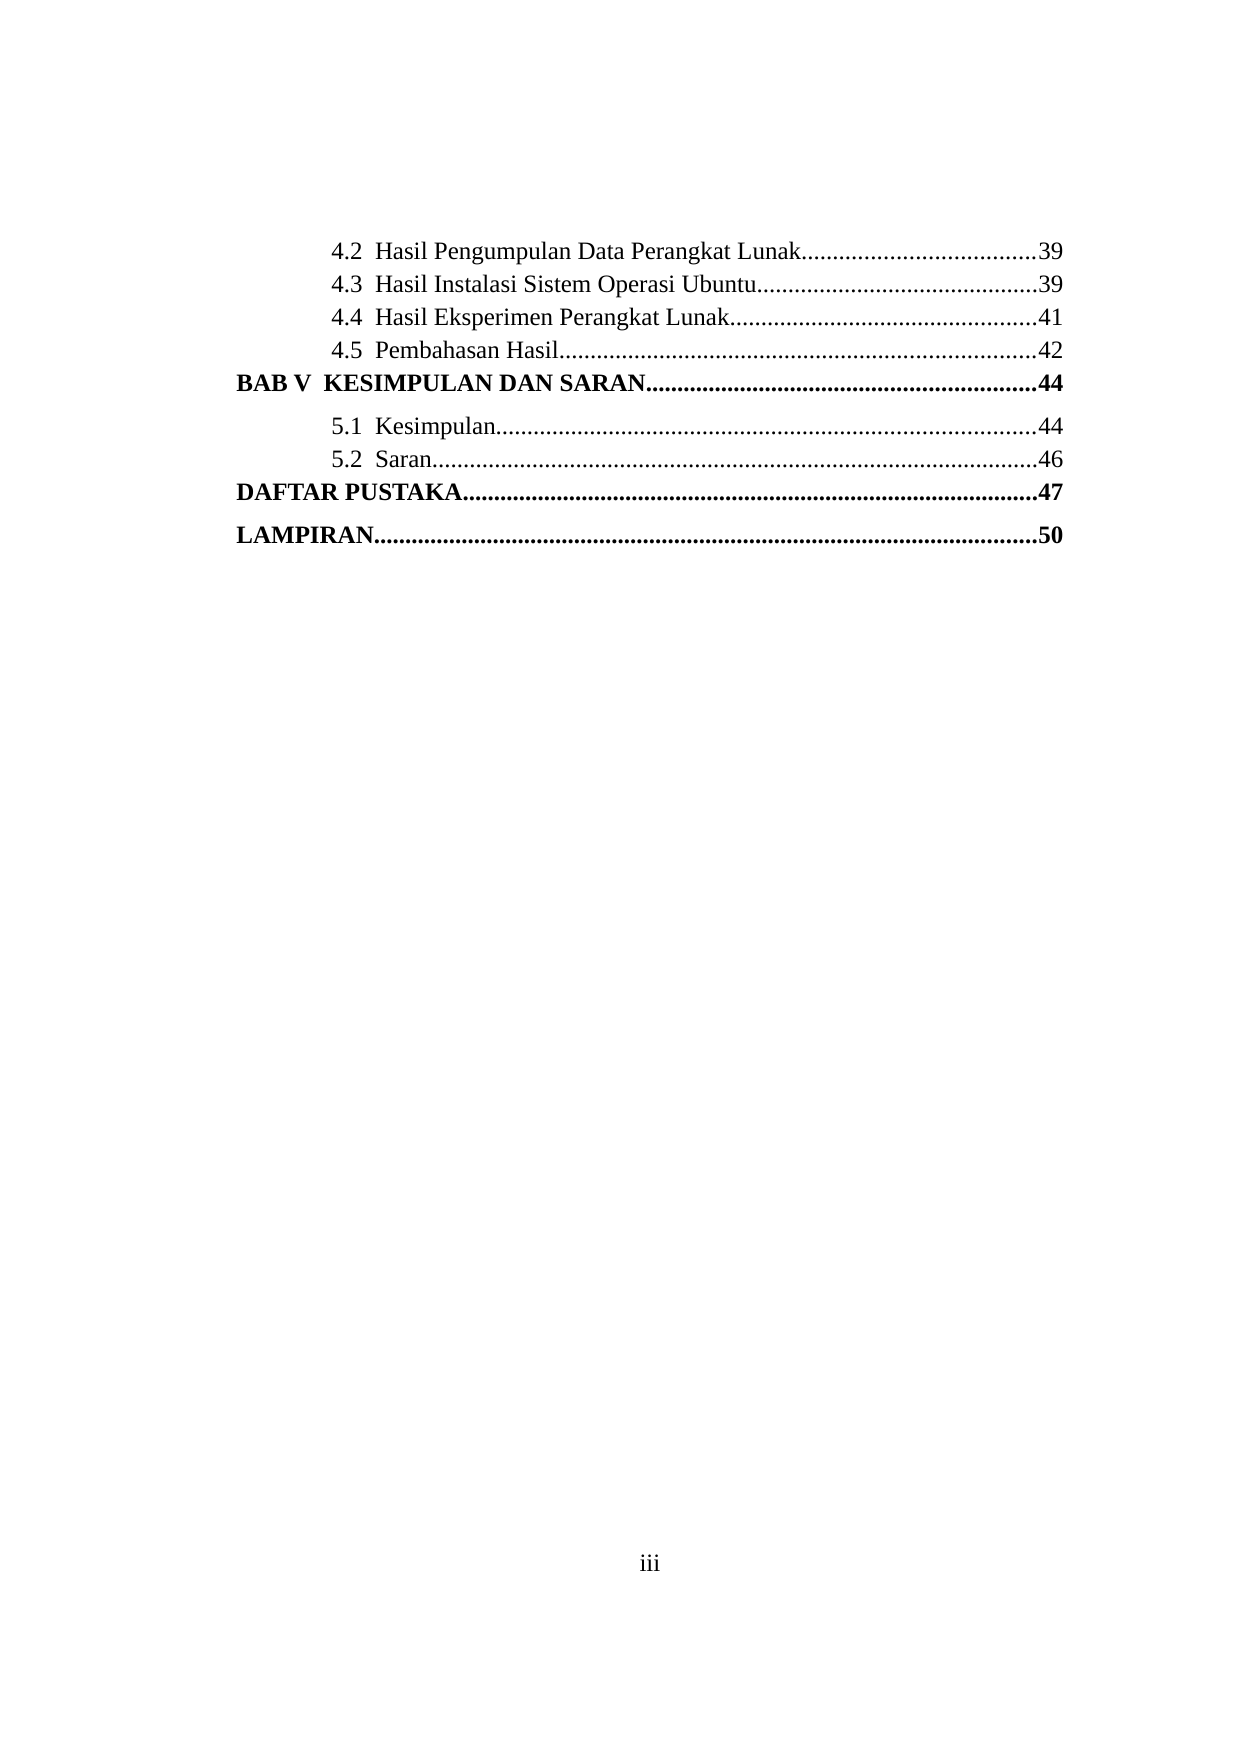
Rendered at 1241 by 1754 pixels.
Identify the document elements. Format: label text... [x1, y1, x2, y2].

text 4.5 Pembahasan Hasil 42 [325, 335, 1063, 364]
text 5.2 Saran 46 [325, 444, 1063, 473]
text BAB V KESIMPULAN DAN SARAN 44 [236, 368, 1063, 397]
text DAFTAR PUSTAKA 47 [236, 477, 1063, 506]
text 4.3 Hasil Instalasi Sistem Operasi Ubuntu 39 [325, 269, 1063, 298]
text 4.4 Hasil Eksperimen Perangkat Lunak 41 [325, 302, 1063, 331]
text LAMPIRAN 50 [236, 521, 1063, 549]
text 5.1 Kesimpulan 44 [325, 411, 1063, 440]
text 4.2 Hasil Pengumpulan Data Perangkat Lunak 39 [325, 236, 1063, 265]
